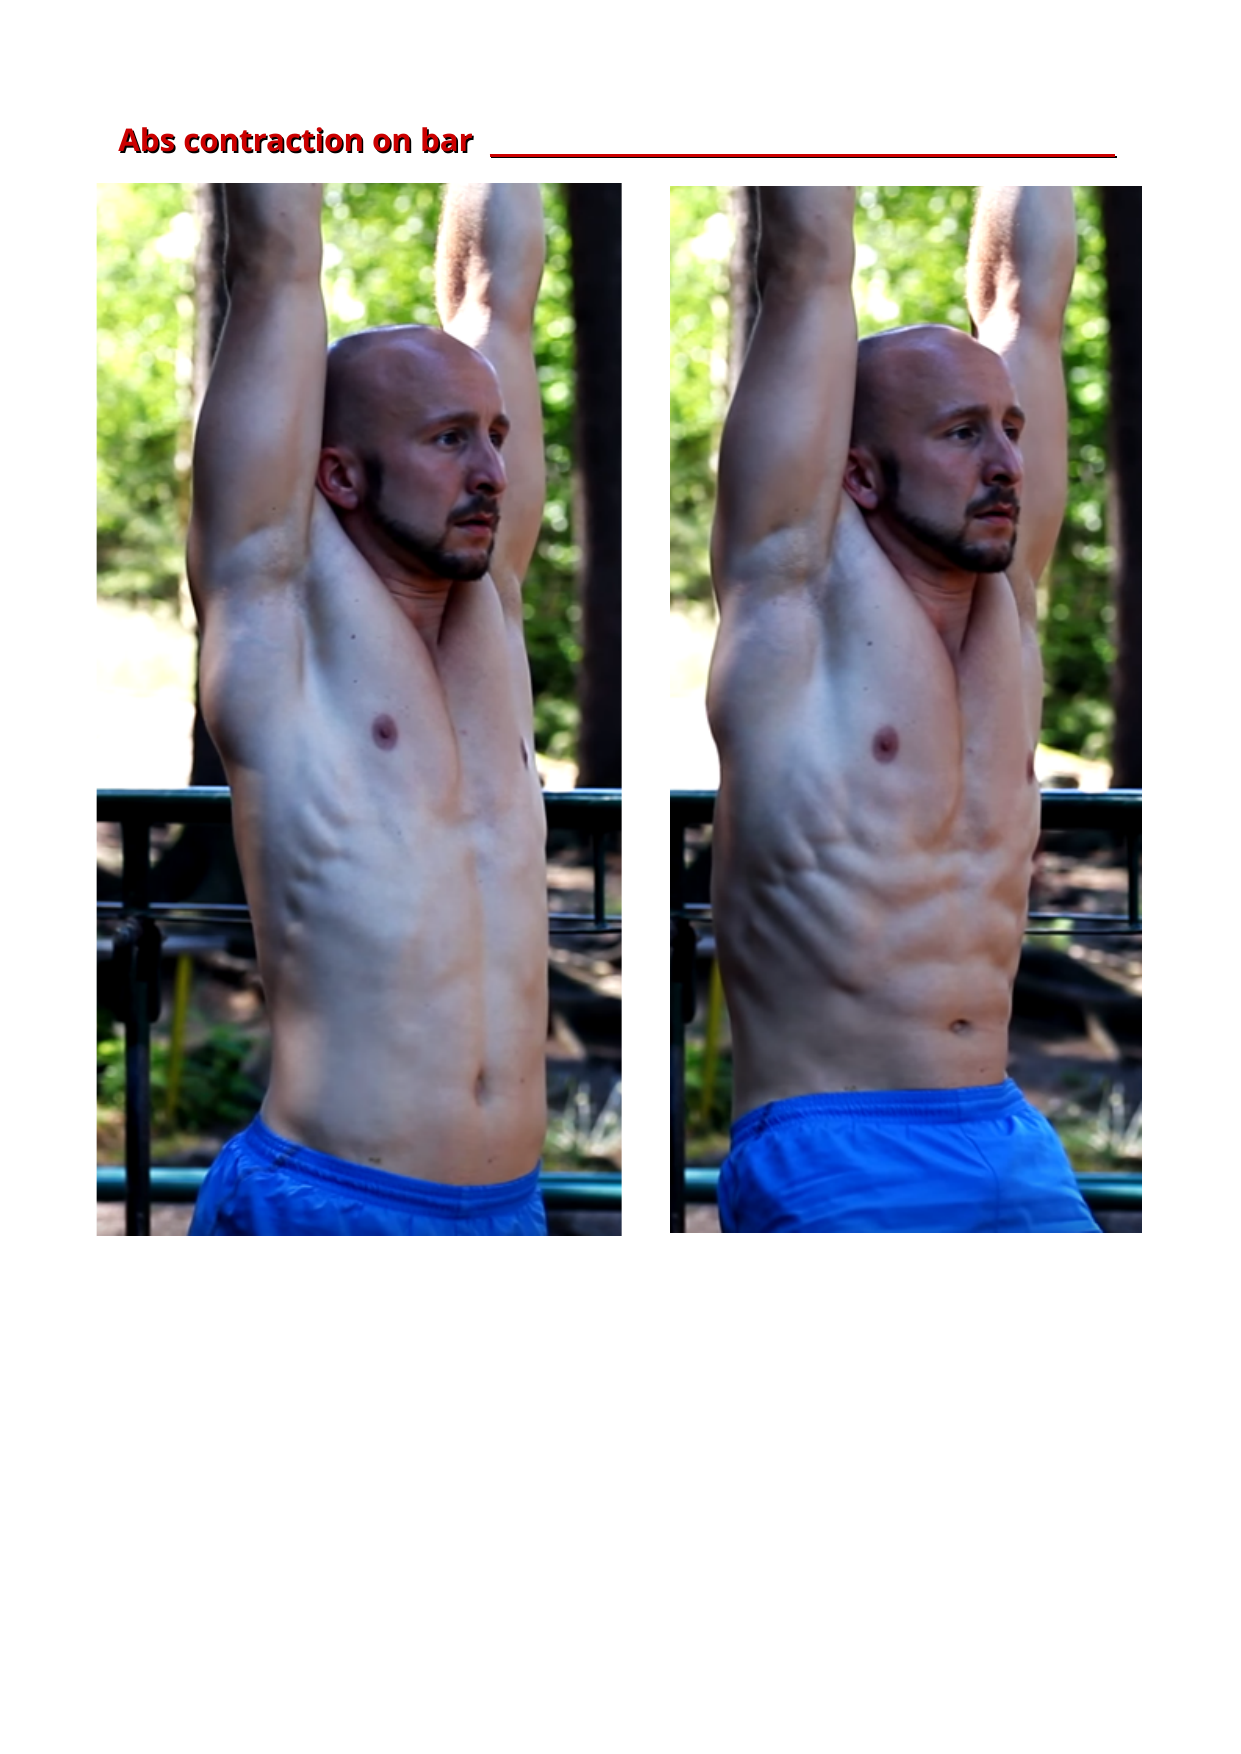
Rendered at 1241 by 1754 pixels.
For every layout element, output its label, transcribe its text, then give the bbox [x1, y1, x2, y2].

picture [670, 186, 1142, 1233]
text Abs contraction on bar [118, 118, 1122, 161]
picture [96, 183, 622, 1236]
